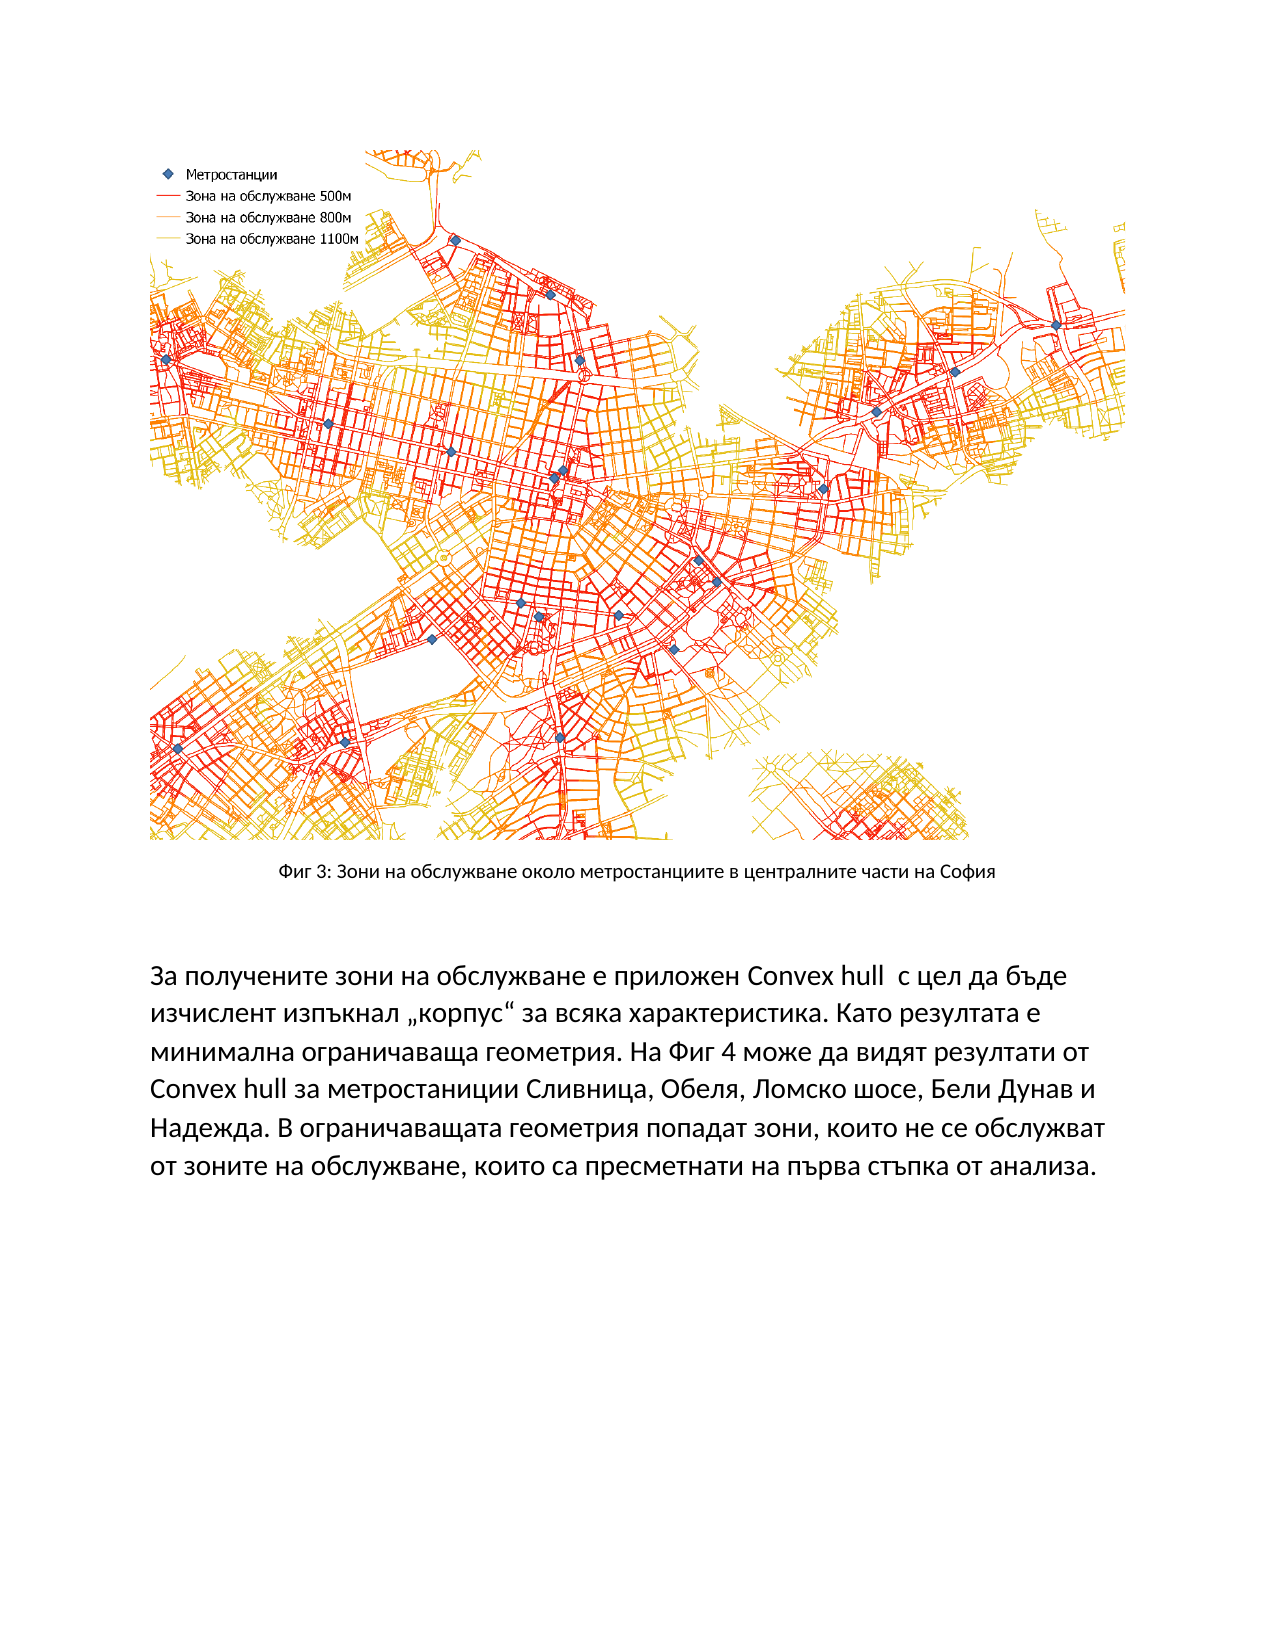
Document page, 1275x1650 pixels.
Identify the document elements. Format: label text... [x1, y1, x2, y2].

text Фиг 3: Зони на обслужване около метростанциите в централните части на София [150, 858, 1125, 883]
text За получените зони на обслужване е приложен Convex hull с цел да бъде изчислент изпъкнал „корпус“ за всяка характеристика. Като резултата е минимална ограничаваща геометрия. На Фиг 4 може да видят резултати от Convex hull за метростаниции Сливница, Обеля, Ломско шосе, Бели Дунав и Надежда. В ограничаващата геометрия попадат зони, които не се обслужват от зоните на обслужване, които са пресметнати на първа стъпка от анализа. [150, 957, 1125, 1182]
